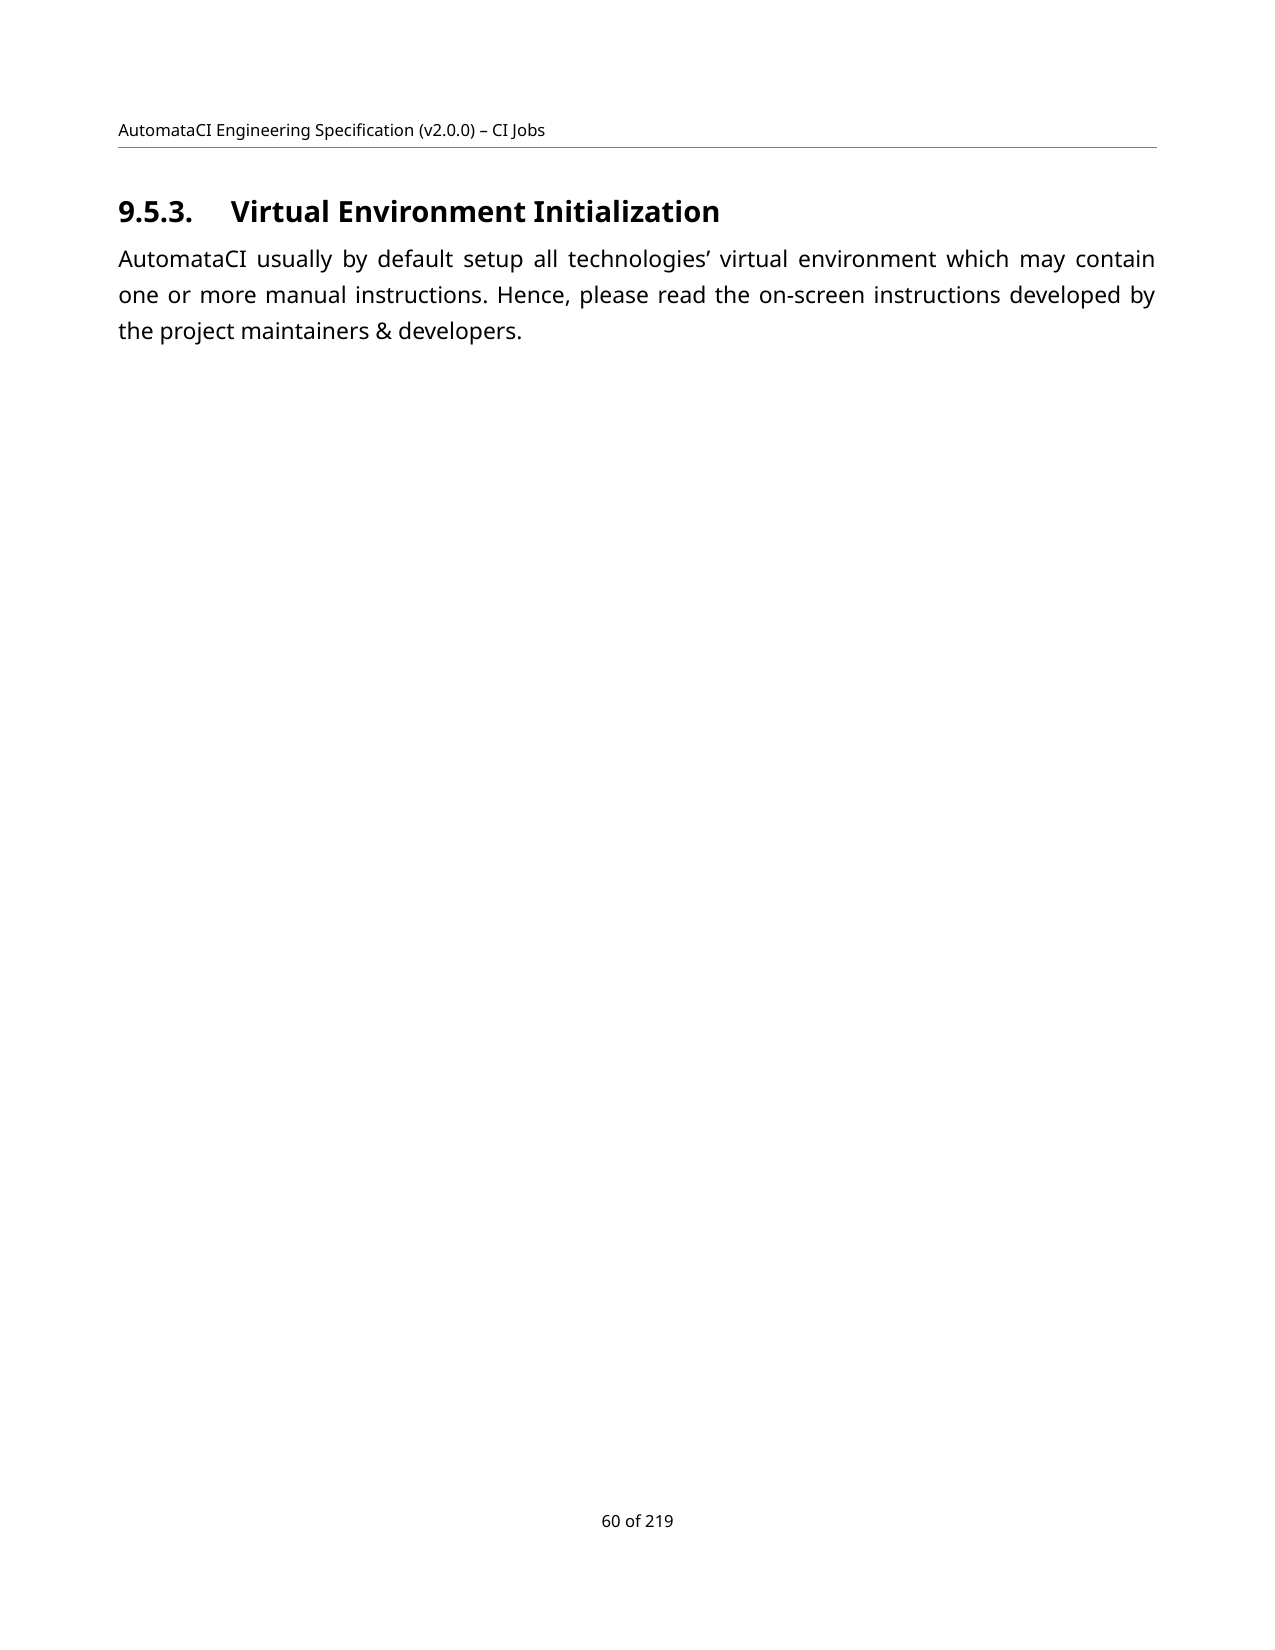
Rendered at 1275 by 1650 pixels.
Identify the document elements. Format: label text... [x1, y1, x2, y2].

subtitle Virtual Environment Initialization [118, 191, 1157, 231]
text AutomataCI usually by default setup all technologies’ virtual environment which may contain one or more manual instructions. Hence, please read the on-screen instructions developed by the project maintainers & developers. [118, 243, 1157, 346]
